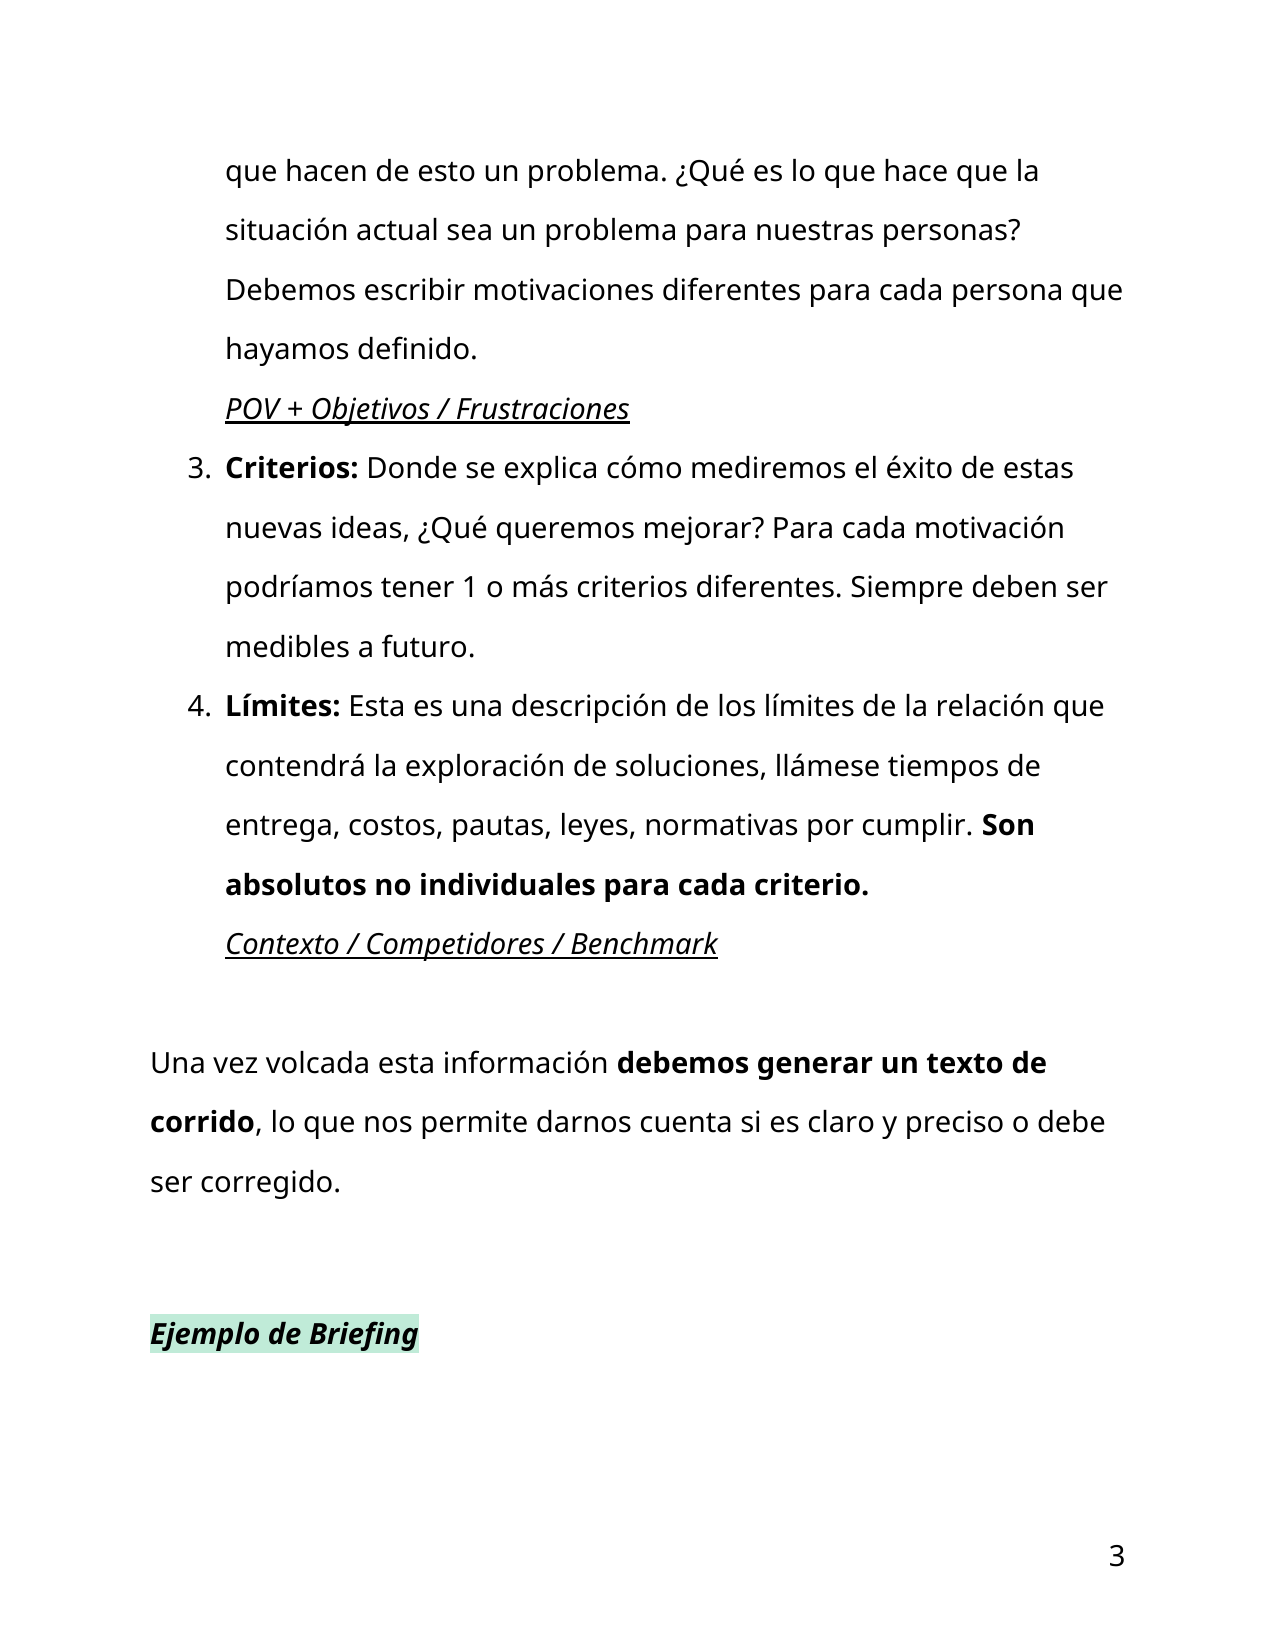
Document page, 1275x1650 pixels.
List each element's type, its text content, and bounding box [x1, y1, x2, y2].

list Límites: Esta es una descripción de los límites de la relación que contendrá la exploración de soluciones, llámese tiempos de entrega, costos, pautas, leyes, normativas por cumplir. Son absolutos no individuales para cada criterio. [187, 685, 1125, 903]
subtitle Ejemplo de Briefing [150, 1313, 1125, 1353]
text Una vez volcada esta información debemos generar un texto de corrido, lo que nos permite darnos cuenta si es claro y preciso o debe ser corregido. [150, 1042, 1125, 1201]
text Debemos escribir motivaciones diferentes para cada persona que hayamos definido. [225, 269, 1125, 368]
list que hacen de esto un problema. ¿Qué es lo que hace que la situación actual sea un problema para nuestras personas? [187, 150, 1125, 249]
text POV + Objetivos / Frustraciones [225, 388, 1125, 428]
text Contexto / Competidores / Benchmark [225, 923, 1125, 963]
list Criterios: Donde se explica cómo mediremos el éxito de estas nuevas ideas, ¿Qué queremos mejorar? Para cada motivación podríamos tener 1 o más criterios diferentes. Siempre deben ser medibles a futuro. [187, 447, 1125, 666]
